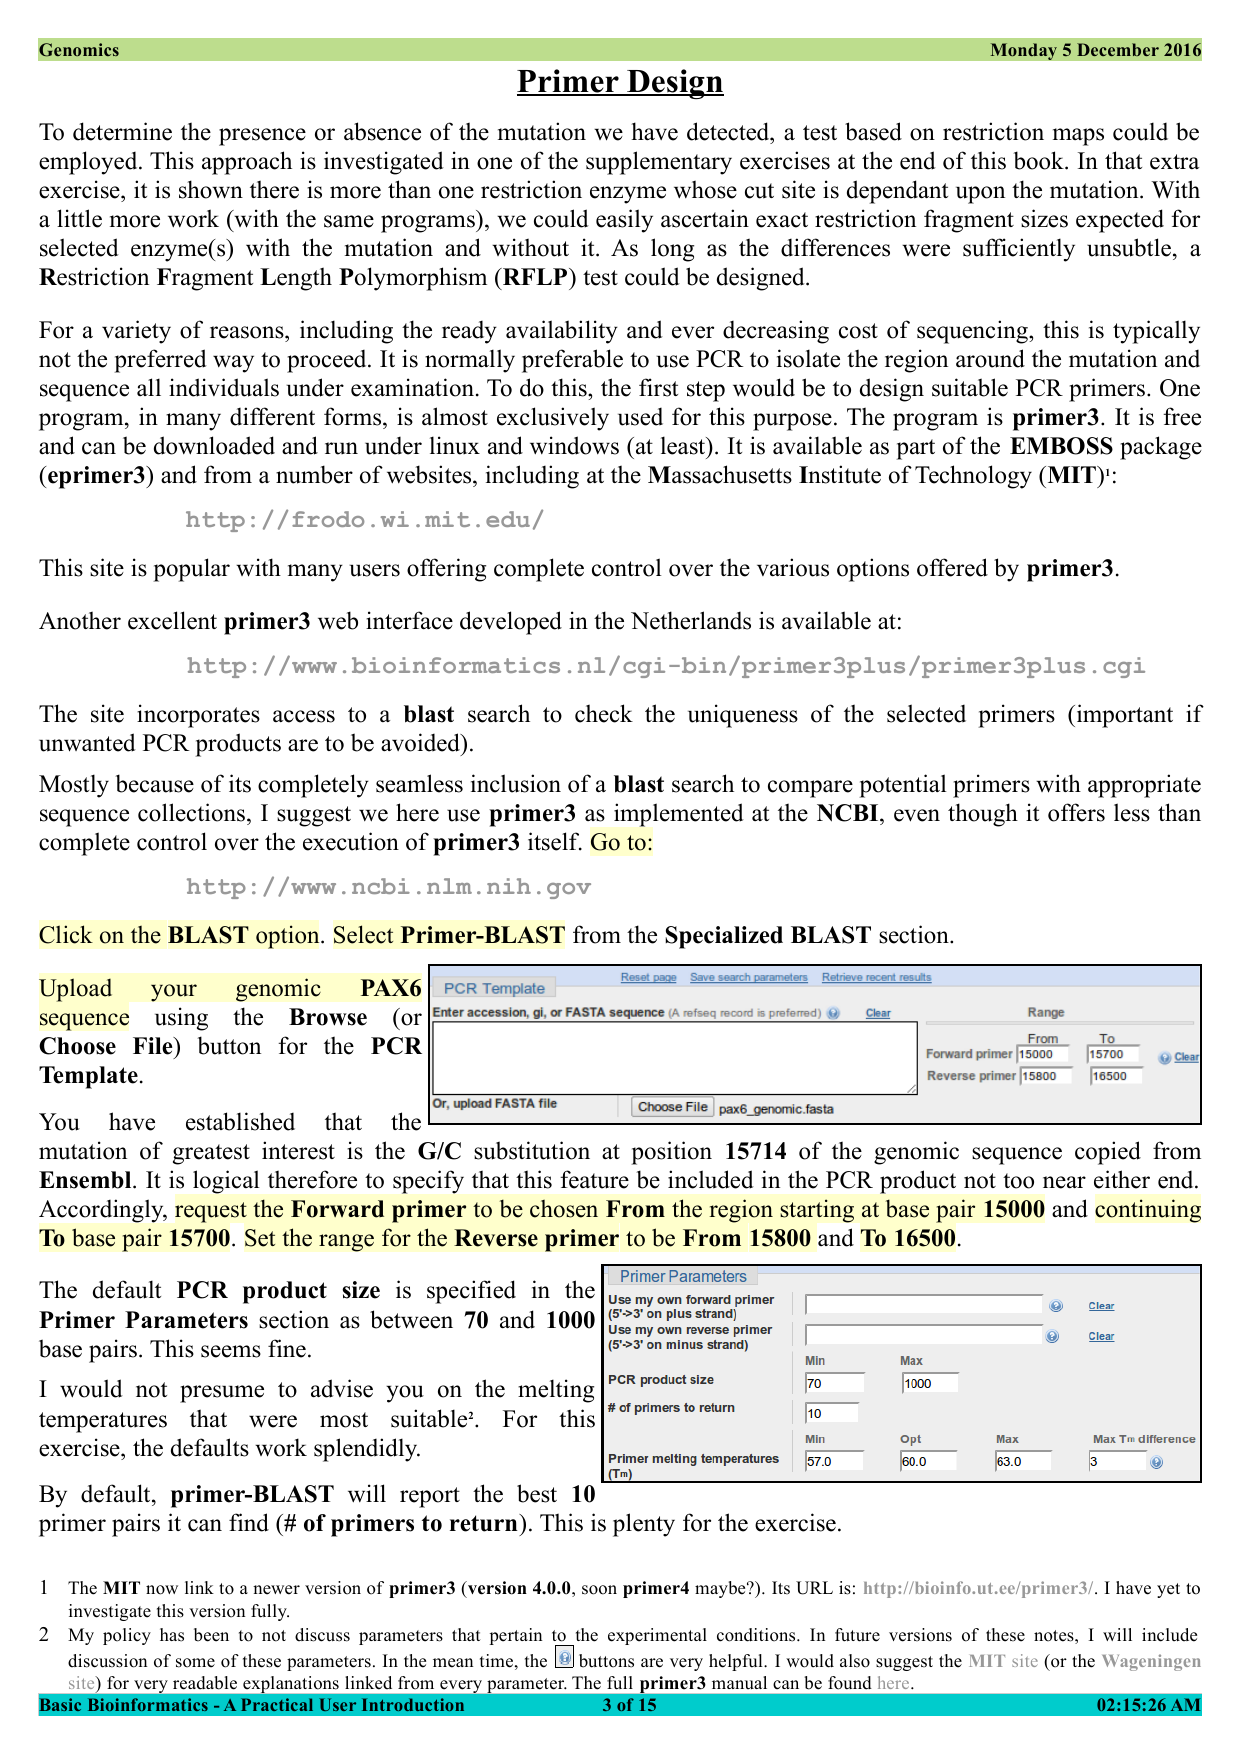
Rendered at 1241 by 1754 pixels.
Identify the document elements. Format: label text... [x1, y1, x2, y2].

text Primer Design [38, 61, 1202, 99]
text Click on the BLAST option. Select Primer-BLAST from the Specialized BLAST section. [38, 920, 1202, 949]
text My policy has been to not discuss parameters that pertain to the experimental conditions. In future versions of these notes, I will include discussion of some of these parameters. In the mean time, thebuttons are very helpful. I would also suggest the MIT site (or the Wageningen site) for very readable explanations linked from every parameter. The full primer3 manual can be found here. [38, 1621, 1202, 1693]
text The MIT now link to a newer version of primer3 (version 4.0.0, soon primer4 maybe?). Its URL is: http://bioinfo.ut.ee/primer3/. I have yet to investigate this version fully. [38, 1575, 1202, 1621]
picture [430, 966, 1200, 1123]
text The default PCR product size is specified in the Primer Parameters section as between 70 and 1000 base pairs. This seems fine. [38, 1275, 601, 1363]
text You have established that the mutation of greatest interest is the G/C substitution at position 15714 of the genomic sequence copied from Ensembl. It is logical therefore to specify that this feature be included in the PCR product not too near either end. Accordingly, request the Forward primer to be chosen From the region starting at base pair 15000 and continuing To base pair 15700. Set the range for the Reverse primer to be From 15800 and To 16500. [38, 1106, 1202, 1252]
text Another excellent primer3 web interface developed in the Netherlands is available at: [38, 606, 1202, 635]
text This site is popular with many users offering complete control over the various options offered by primer3. [38, 553, 1202, 582]
text http://www.bioinformatics.nl/cgi-bin/primer3plus/primer3plus.cgi [38, 652, 1202, 681]
picture [604, 1266, 1200, 1481]
text To determine the presence or absence of the mutation we have detected, a test based on restriction maps could be employed. This approach is investigated in one of the supplementary exercises at the end of this book. In that extra exercise, it is shown there is more than one restriction enzyme whose cut site is dependant upon the mutation. With a little more work (with the same programs), we could easily ascertain exact restriction fragment sizes expected for selected enzyme(s) with the mutation and without it. As long as the differences were sufficiently unsubtle, a Restriction Fragment Length Polymorphism (RFLP) test could be designed. [38, 117, 1202, 291]
text I would not presume to advise you on the melting temperatures that were most suitable. For this exercise, the defaults work splendidly. [38, 1374, 601, 1462]
text Mostly because of its completely seamless inclusion of a blast search to compare potential primers with appropriate sequence collections, I suggest we here use primer3 as implemented at the NCBI, even though it offers less than complete control over the execution of primer3 itself. Go to: [38, 769, 1202, 856]
text For a variety of reasons, including the ready availability and ever decreasing cost of sequencing, this is typically not the preferred way to proceed. It is normally preferable to use PCR to isolate the region around the mutation and sequence all individuals under examination. To do this, the first step would be to design suitable PCR primers. One program, in many different forms, is almost exclusively used for this purpose. The program is primer3. It is free and can be downloaded and run under linux and windows (at least). It is available as part of the EMBOSS package (eprimer3) and from a number of websites, including at the Massachusetts Institute of Technology (MIT): [38, 315, 1202, 489]
text http://www.ncbi.nlm.nih.gov [38, 873, 1202, 902]
text By default, primer-BLAST will report the best 10 primer pairs it can find (# of primers to return). This is plenty for the exercise. [38, 1479, 1202, 1537]
picture [556, 1646, 573, 1667]
text Upload your genomic PAX6 sequence using the Browse (or Choose File) button for the PCR Template. [38, 972, 428, 1089]
text The site incorporates access to a blast search to check the uniqueness of the selected primers (important if unwanted PCR products are to be avoided). [38, 699, 1202, 757]
text http://frodo.wi.mit.edu/ [38, 507, 1202, 535]
